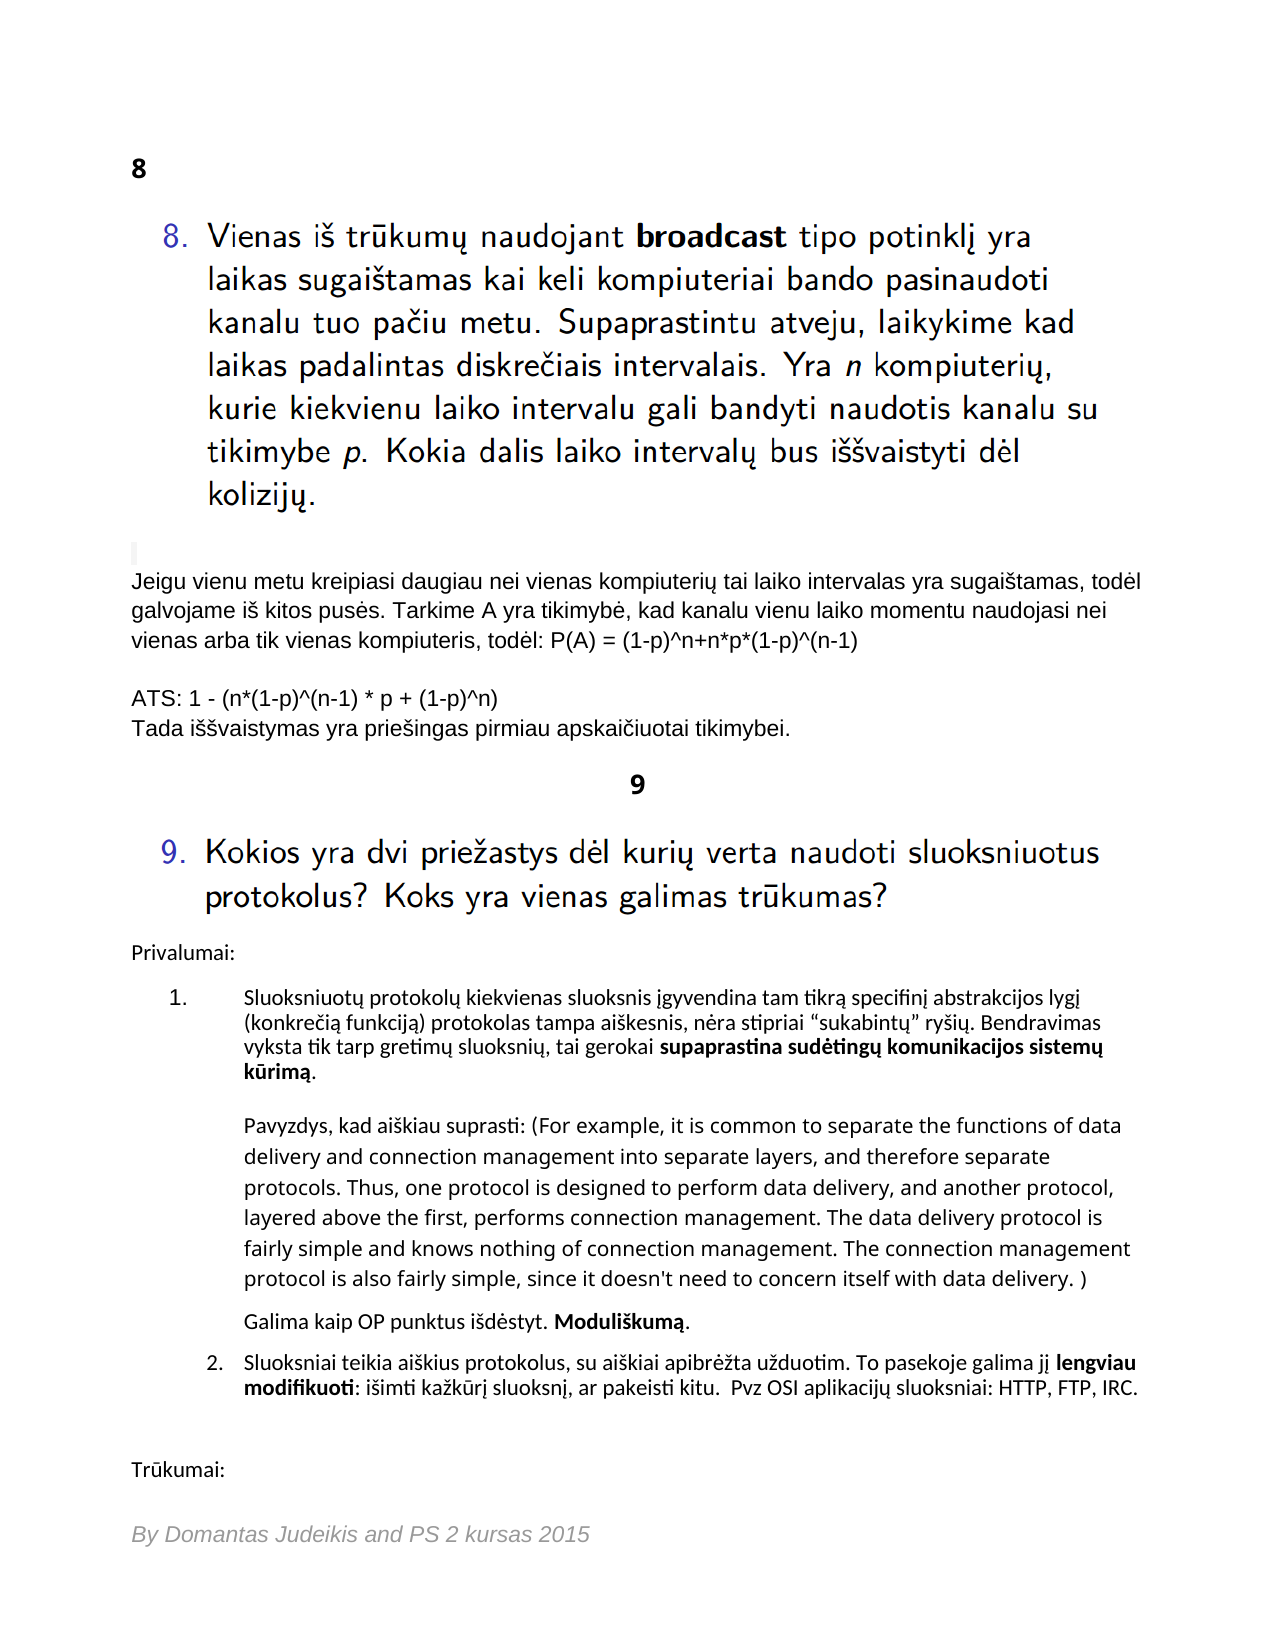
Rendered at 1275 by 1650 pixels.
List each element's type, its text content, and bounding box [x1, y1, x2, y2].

text Tada iššvaistymas yra priešingas pirmiau apskaičiuotai tikimybei. [131, 716, 1144, 741]
text 2. Sluoksniai teikia aiškius protokolus, su aiškiai apibrėžta užduotim. To pasekoje galima jį lengviau modifikuoti: išimti kažkūrį sluoksnį, ar pakeisti kitu. Pvz OSI aplikacijų sluoksniai: HTTP, FTP, IRC. [206, 1353, 1144, 1401]
picture [150, 211, 1125, 520]
subtitle 9 [131, 766, 1144, 803]
text Galima kaip OP punktus išdėstyt. Moduliškumą. [244, 1312, 1144, 1335]
picture [150, 826, 1125, 921]
text Jeigu vienu metu kreipiasi daugiau nei vienas kompiuterių tai laiko intervalas yra sugaištamas, todėl galvojame iš kitos pusės. Tarkime A yra tikimybė, kad kanalu vienu laiko momentu naudojasi nei vienas arba tik vienas kompiuteris, todėl: P(A) = (1-p)^n+n*p*(1-p)^(n-1) [131, 569, 1144, 653]
list Sluoksniuotų protokolų kiekvienas sluoksnis įgyvendina tam tikrą specifinį abstrakcijos lygį (konkrečią funkciją) protokolas tampa aiškesnis, nėra stipriai “sukabintų” ryšių. Bendravimas vyksta tik tarp gretimų sluoksnių, tai gerokai supaprastina sudėtingų komunikacijos sistemų kūrimą. [169, 984, 1144, 1085]
text Trūkumai: [131, 1461, 1144, 1483]
text ATS: 1 - (n*(1-p)^(n-1) * p + (1-p)^n) [131, 686, 1144, 712]
text Pavyzdys, kad aiškiau suprasti: (For example, it is common to separate the functions of data delivery and connection management into separate layers, and therefore separate protocols. Thus, one protocol is designed to perform data delivery, and another protocol, layered above the first, performs connection management. The data delivery protocol is fairly simple and knows nothing of connection management. The connection management protocol is also fairly simple, since it doesn't need to concern itself with data delivery. ) [244, 1111, 1144, 1293]
subtitle 8 [131, 150, 1144, 187]
text Privalumai: [131, 943, 1144, 966]
